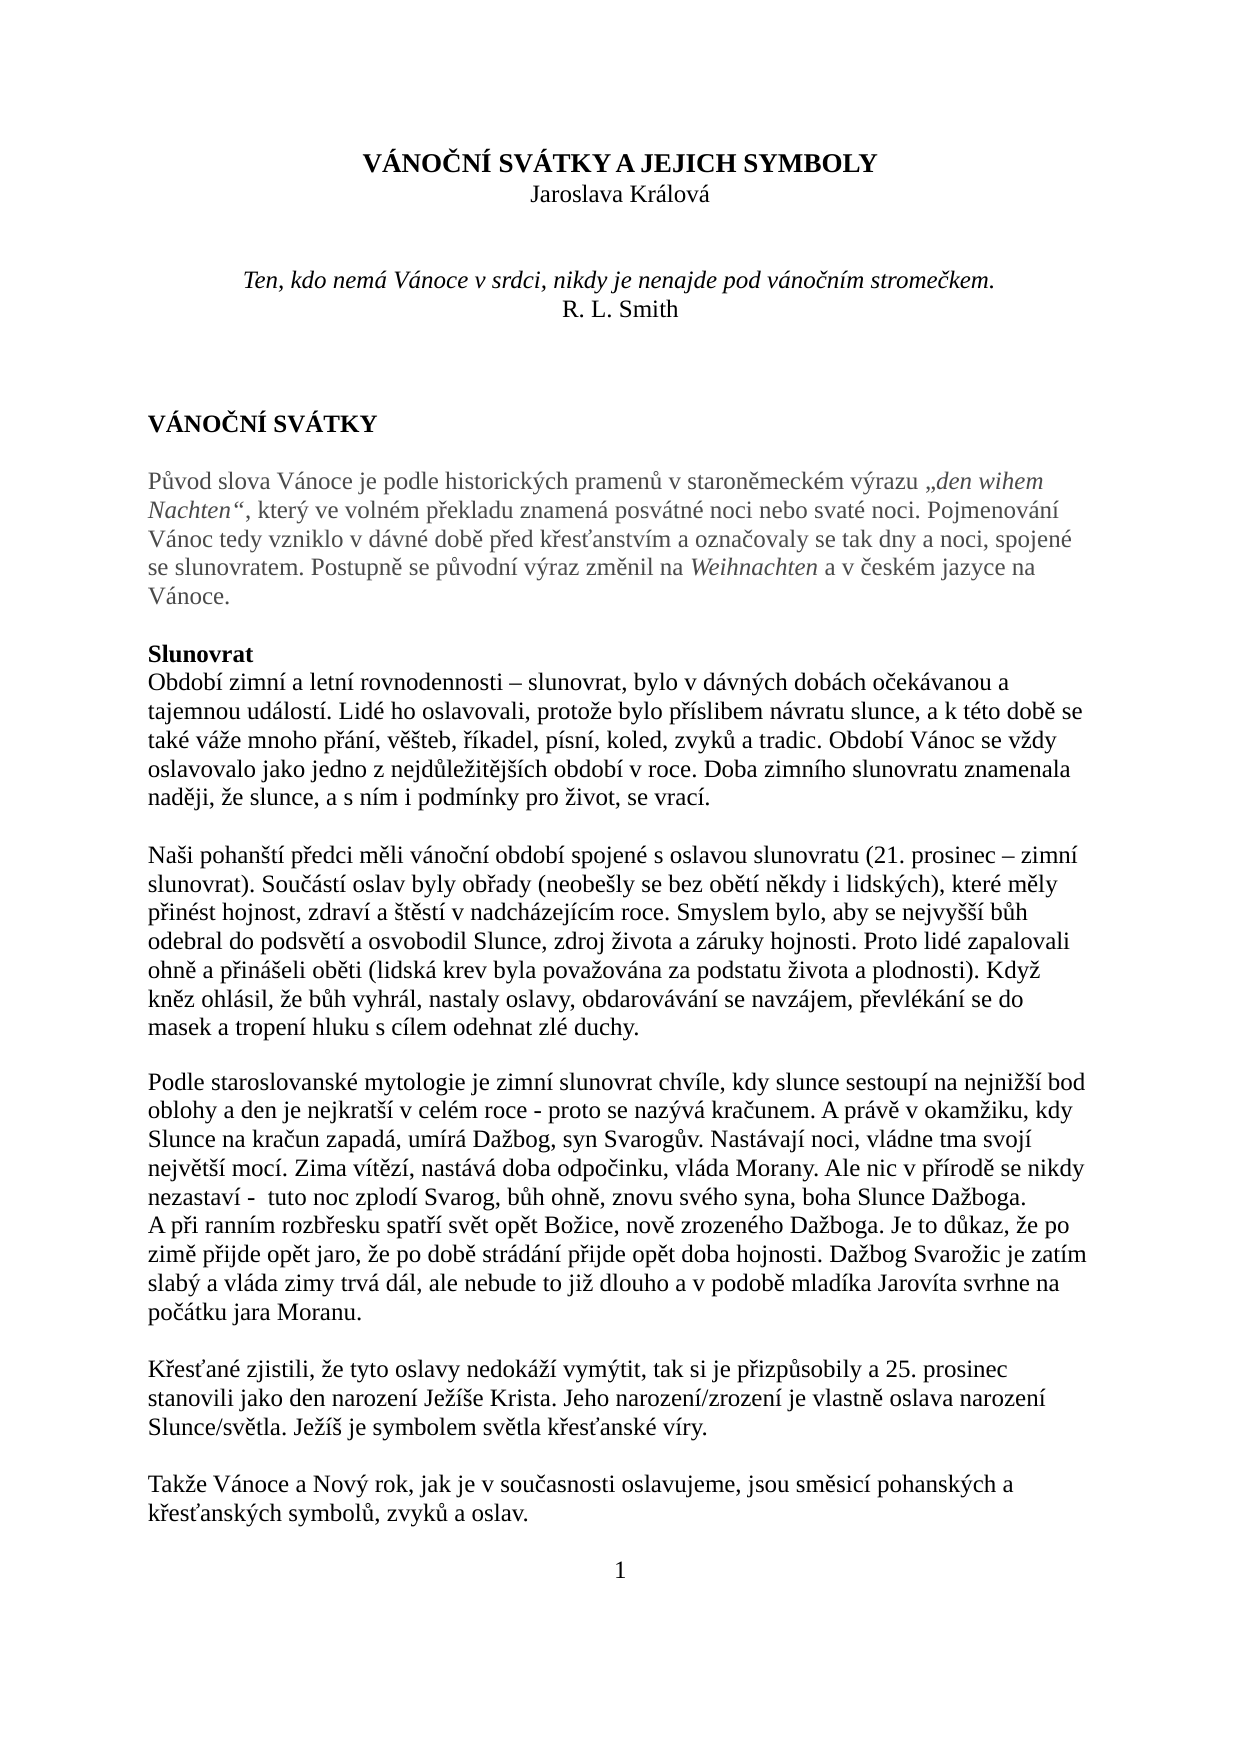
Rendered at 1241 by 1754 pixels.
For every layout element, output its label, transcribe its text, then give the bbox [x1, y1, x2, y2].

text Ten, kdo nemá Vánoce v srdci, nikdy je nenajde pod vánočním stromečkem. [148, 265, 1093, 294]
text Takže Vánoce a Nový rok, jak je v současnosti oslavujeme, jsou směsicí pohanských a křesťanských symbolů, zvyků a oslav. [148, 1469, 1093, 1527]
text R. L. Smith [148, 294, 1093, 322]
text Slunovrat [148, 639, 1093, 667]
text Křesťané zjistili, že tyto oslavy nedokáží vymýtit, tak si je přizpůsobily a 25. prosinec stanovili jako den narození Ježíše Krista. Jeho narození/zrození je vlastně oslava narození Slunce/světla. Ježíš je symbolem světla křesťanské víry. [148, 1354, 1093, 1441]
text Naši pohanští předci měli vánoční období spojené s oslavou slunovratu (21. prosinec – zimní slunovrat). Součástí oslav byly obřady (neobešly se bez obětí někdy i lidských), které měly přinést hojnost, zdraví a štěstí v nadcházejícím roce. Smyslem bylo, aby se nejvyšší bůh odebral do podsvětí a osvobodil Slunce, zdroj života a záruky hojnosti. Proto lidé zapalovali ohně a přinášeli oběti (lidská krev byla považována za podstatu života a plodnosti). Když kněz ohlásil, že bůh vyhrál, nastaly oslavy, obdarovávání se navzájem, převlékání se do masek a tropení hluku s cílem odehnat zlé duchy. [148, 840, 1093, 1041]
text Jaroslava Králová [148, 179, 1093, 207]
text Období zimní a letní rovnodennosti – slunovrat, bylo v dávných dobách očekávanou a tajemnou událostí. Lidé ho oslavovali, protože bylo příslibem návratu slunce, a k této době se také váže mnoho přání, věšteb, říkadel, písní, koled, zvyků a tradic. Období Vánoc se vždy oslavovalo jako jedno z nejdůležitějších období v roce. Doba zimního slunovratu znamenala naději, že slunce, a s ním i podmínky pro život, se vrací. [148, 667, 1093, 811]
text 1 [148, 1556, 1093, 1584]
text VÁNOČNÍ SVÁTKY [148, 409, 1093, 437]
text VÁNOČNÍ SVÁTKY A JEJICH SYMBOLY [148, 148, 1093, 179]
text Původ slova Vánoce je podle historických pramenů v staroněmeckém výrazu „den wihem Nachten“, který ve volném překladu znamená posvátné noci nebo svaté noci. Pojmenování Vánoc tedy vzniklo v dávné době před křesťanstvím a označovaly se tak dny a noci, spojené se slunovratem. Postupně se původní výraz změnil na Weihnachten a v českém jazyce na Vánoce. [148, 466, 1093, 610]
text Podle staroslovanské mytologie je zimní slunovrat chvíle, kdy slunce sestoupí na nejnižší bod oblohy a den je nejkratší v celém roce - proto se nazývá kračunem. A právě v okamžiku, kdy Slunce na kračun zapadá, umírá Dažbog, syn Svarogův. Nastávají noci, vládne tma svojí největší mocí. Zima vítězí, nastává doba odpočinku, vláda Morany. Ale nic v přírodě se nikdy nezastaví - tuto noc zplodí Svarog, bůh ohně, znovu svého syna, boha Slunce Dažboga. A při ranním rozbřesku spatří svět opět Božice, nově zrozeného Dažboga. Je to důkaz, že po zimě přijde opět jaro, že po době strádání přijde opět doba hojnosti. Dažbog Svarožic je zatím slabý a vláda zimy trvá dál, ale nebude to již dlouho a v podobě mladíka Jarovíta svrhne na počátku jara Moranu. [148, 1067, 1093, 1326]
